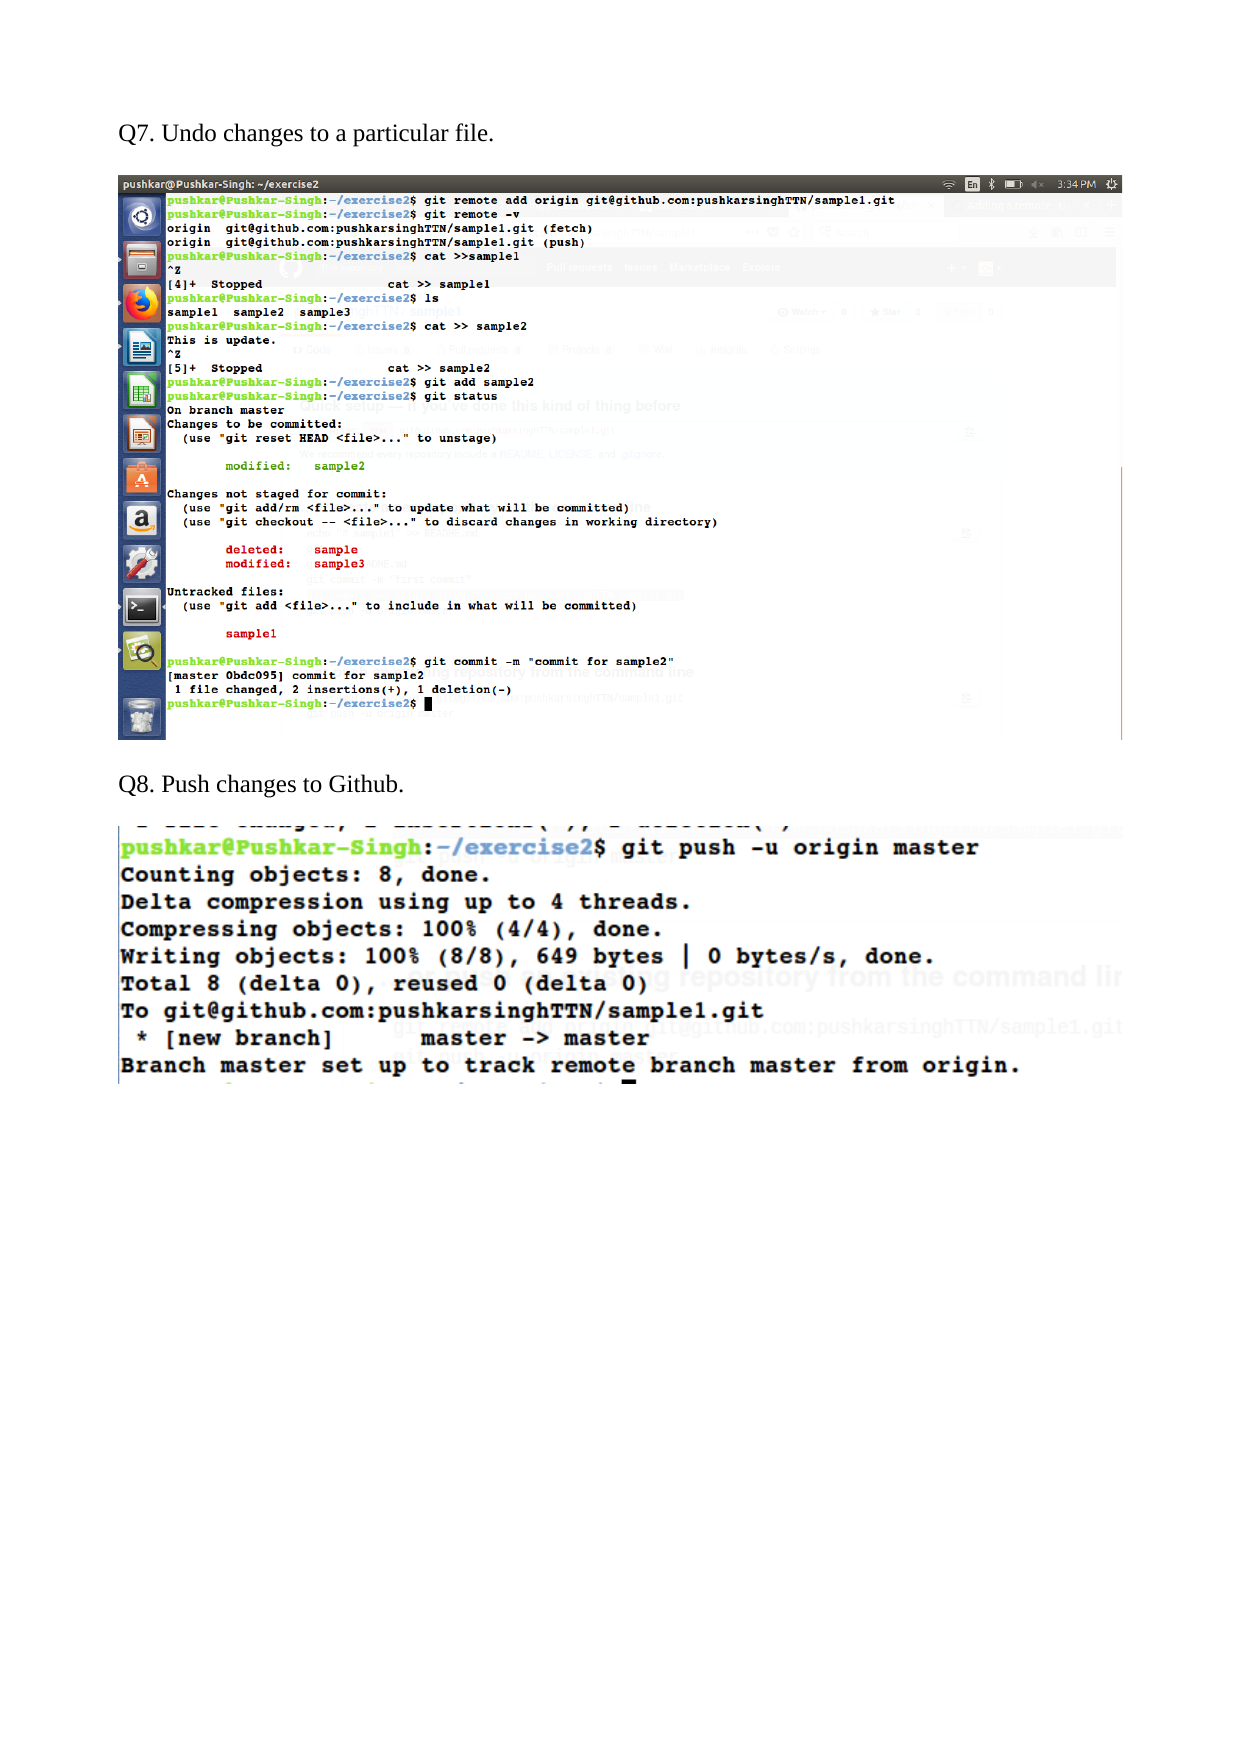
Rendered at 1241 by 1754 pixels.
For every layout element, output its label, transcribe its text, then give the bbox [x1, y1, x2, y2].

text Q8. Push changes to Github. [118, 769, 1122, 797]
picture [118, 175, 1123, 740]
picture [118, 826, 1123, 1084]
text Q7. Undo changes to a particular file. [118, 118, 1122, 147]
